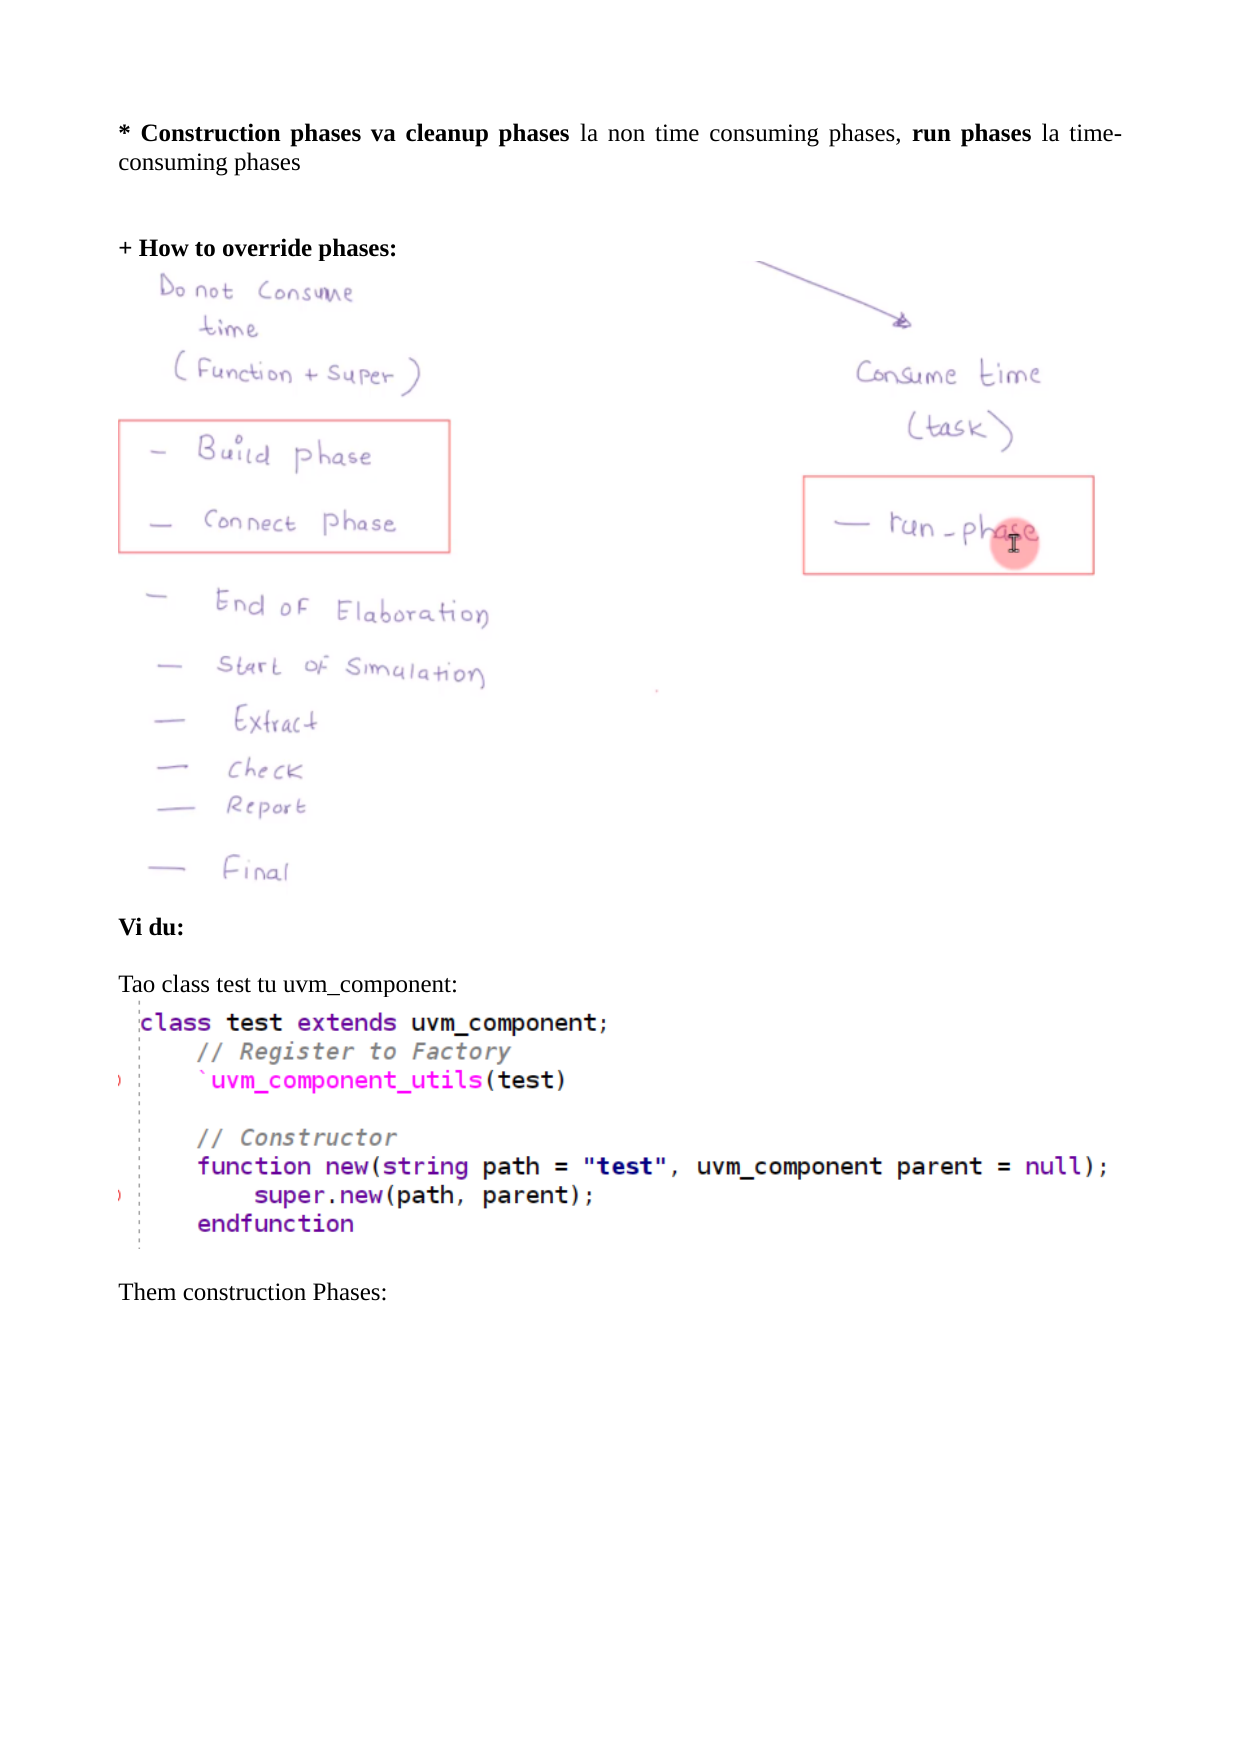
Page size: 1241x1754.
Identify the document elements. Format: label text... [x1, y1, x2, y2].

text Vi du: [118, 912, 1122, 940]
text Them construction Phases: [118, 1277, 1122, 1306]
picture [118, 261, 1123, 912]
text Tao class test tu uvm_component: [118, 969, 1122, 997]
text + How to override phases: [118, 233, 1122, 261]
picture [118, 997, 1123, 1249]
text * Construction phases va cleanup phases la non time consuming phases, run phases la time-consuming phases [118, 118, 1122, 176]
